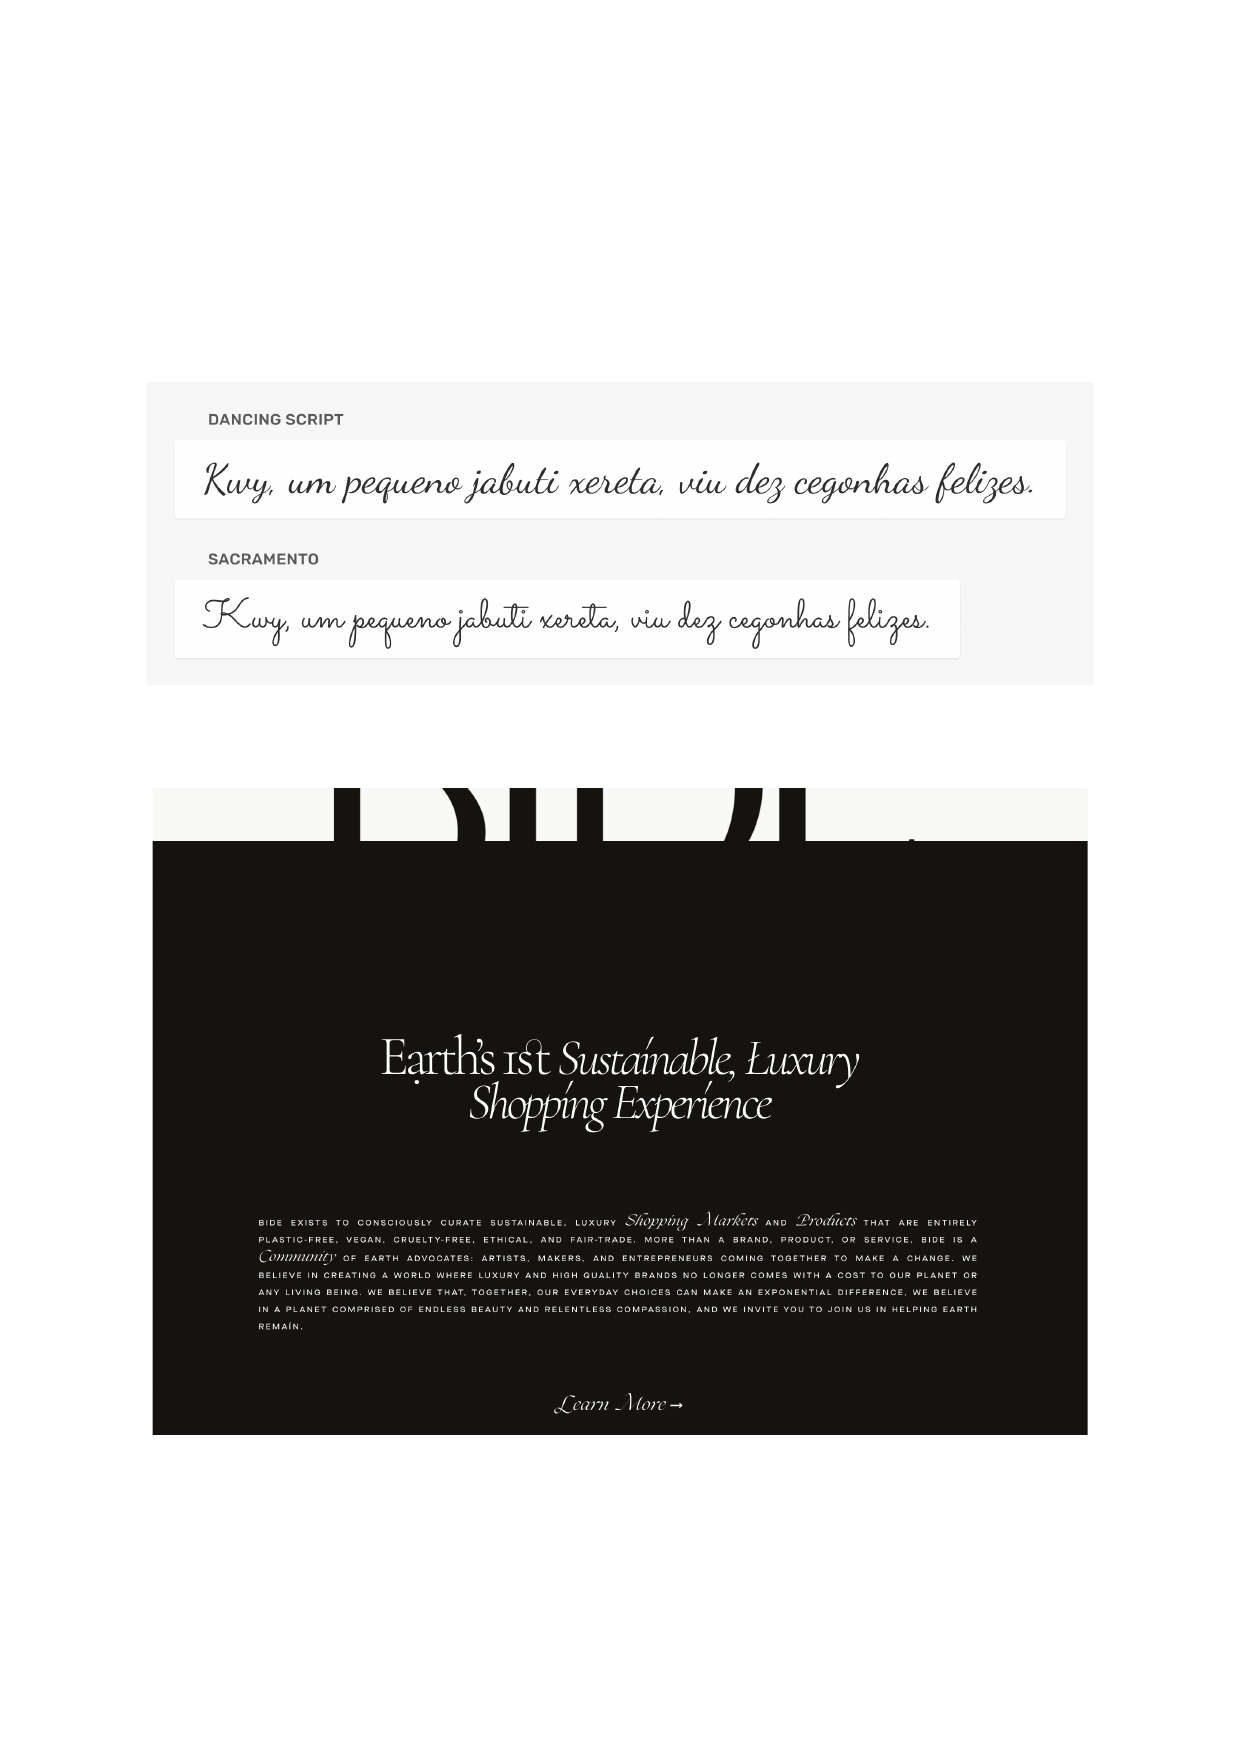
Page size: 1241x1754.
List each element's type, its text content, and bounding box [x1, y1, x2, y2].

text Títulos e pequenos textos. [118, 307, 1122, 345]
text Estilo [118, 156, 1122, 194]
picture [152, 788, 1088, 1435]
text https://www.bidemarket.com/ [118, 1464, 1122, 1501]
text OBS. – usar com muita moderação!! Web praticamente não utiliza cursiva [118, 1539, 1122, 1576]
text O site Bide utiliza tipografia cursiva para nomes no texto principal. [118, 713, 1122, 751]
text Uso [118, 269, 1122, 307]
text Passar ideia Orgânica –> cuidado, carinho [118, 1576, 1122, 1614]
picture [146, 382, 1094, 685]
text Manual e celebrações. [118, 194, 1122, 232]
